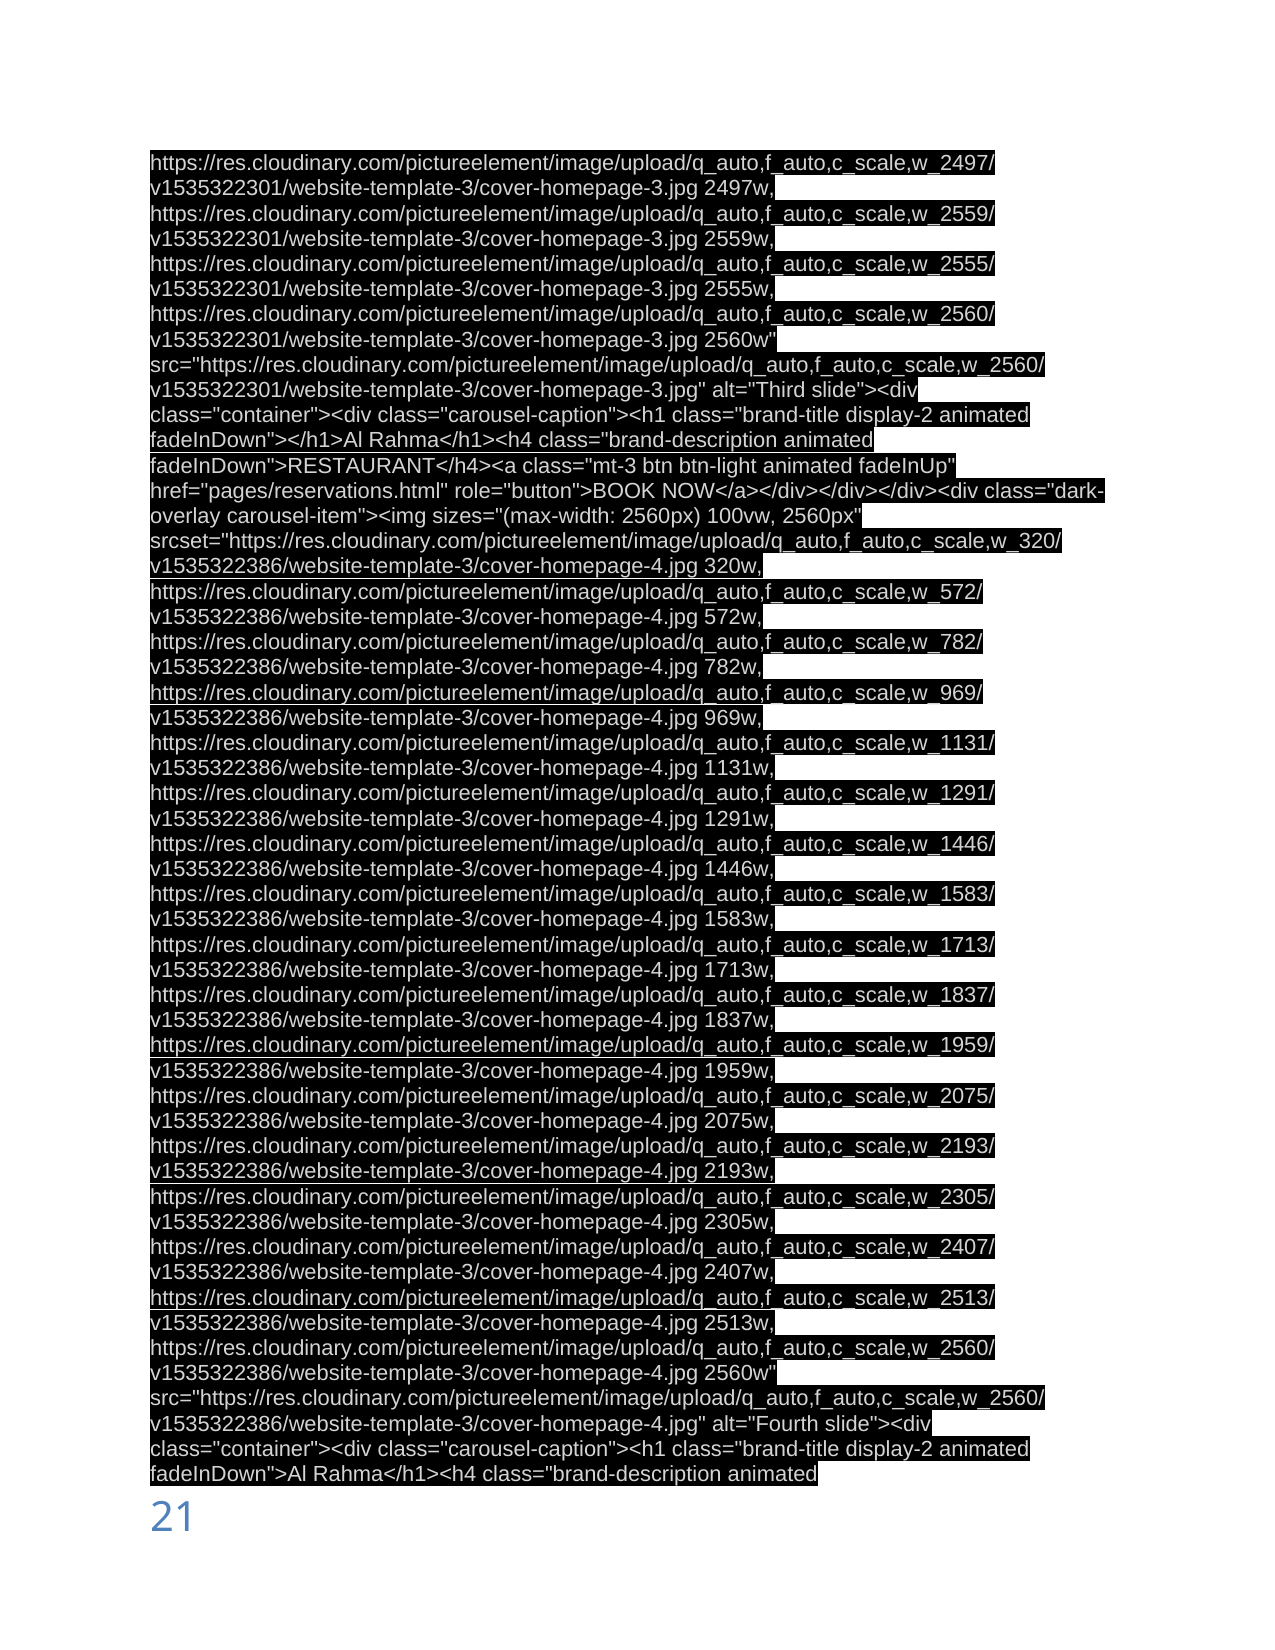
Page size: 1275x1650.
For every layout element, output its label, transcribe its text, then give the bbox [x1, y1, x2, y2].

text https://res.cloudinary.com/pictureelement/image/upload/q_auto,f_auto,c_scale,w_2497/v1535322301/website-template-3/cover-homepage-3.jpg 2497w, https://res.cloudinary.com/pictureelement/image/upload/q_auto,f_auto,c_scale,w_2559/v1535322301/website-template-3/cover-homepage-3.jpg 2559w, https://res.cloudinary.com/pictureelement/image/upload/q_auto,f_auto,c_scale,w_2555/v1535322301/website-template-3/cover-homepage-3.jpg 2555w, https://res.cloudinary.com/pictureelement/image/upload/q_auto,f_auto,c_scale,w_2560/v1535322301/website-template-3/cover-homepage-3.jpg 2560w" src="https://res.cloudinary.com/pictureelement/image/upload/q_auto,f_auto,c_scale,w_2560/v1535322301/website-template-3/cover-homepage-3.jpg" alt="Third slide"><div class="container"><div class="carousel-caption"><h1 class="brand-title display-2 animated fadeInDown"></h1>Al Rahma</h1><h4 class="brand-description animated fadeInDown">RESTAURANT</h4><a class="mt-3 btn btn-light animated fadeInUp" href="pages/reservations.html" role="button">BOOK NOW</a></div></div></div><div class="dark-overlay carousel-item"><img sizes="(max-width: 2560px) 100vw, 2560px" srcset="https://res.cloudinary.com/pictureelement/image/upload/q_auto,f_auto,c_scale,w_320/v1535322386/website-template-3/cover-homepage-4.jpg 320w, https://res.cloudinary.com/pictureelement/image/upload/q_auto,f_auto,c_scale,w_572/v1535322386/website-template-3/cover-homepage-4.jpg 572w, https://res.cloudinary.com/pictureelement/image/upload/q_auto,f_auto,c_scale,w_782/v1535322386/website-template-3/cover-homepage-4.jpg 782w, https://res.cloudinary.com/pictureelement/image/upload/q_auto,f_auto,c_scale,w_969/v1535322386/website-template-3/cover-homepage-4.jpg 969w, https://res.cloudinary.com/pictureelement/image/upload/q_auto,f_auto,c_scale,w_1131/v1535322386/website-template-3/cover-homepage-4.jpg 1131w, https://res.cloudinary.com/pictureelement/image/upload/q_auto,f_auto,c_scale,w_1291/v1535322386/website-template-3/cover-homepage-4.jpg 1291w, https://res.cloudinary.com/pictureelement/image/upload/q_auto,f_auto,c_scale,w_1446/v1535322386/website-template-3/cover-homepage-4.jpg 1446w, https://res.cloudinary.com/pictureelement/image/upload/q_auto,f_auto,c_scale,w_1583/v1535322386/website-template-3/cover-homepage-4.jpg 1583w, https://res.cloudinary.com/pictureelement/image/upload/q_auto,f_auto,c_scale,w_1713/v1535322386/website-template-3/cover-homepage-4.jpg 1713w, https://res.cloudinary.com/pictureelement/image/upload/q_auto,f_auto,c_scale,w_1837/v1535322386/website-template-3/cover-homepage-4.jpg 1837w, https://res.cloudinary.com/pictureelement/image/upload/q_auto,f_auto,c_scale,w_1959/v1535322386/website-template-3/cover-homepage-4.jpg 1959w, https://res.cloudinary.com/pictureelement/image/upload/q_auto,f_auto,c_scale,w_2075/v1535322386/website-template-3/cover-homepage-4.jpg 2075w, https://res.cloudinary.com/pictureelement/image/upload/q_auto,f_auto,c_scale,w_2193/v1535322386/website-template-3/cover-homepage-4.jpg 2193w, https://res.cloudinary.com/pictureelement/image/upload/q_auto,f_auto,c_scale,w_2305/v1535322386/website-template-3/cover-homepage-4.jpg 2305w, https://res.cloudinary.com/pictureelement/image/upload/q_auto,f_auto,c_scale,w_2407/v1535322386/website-template-3/cover-homepage-4.jpg 2407w, https://res.cloudinary.com/pictureelement/image/upload/q_auto,f_auto,c_scale,w_2513/v1535322386/website-template-3/cover-homepage-4.jpg 2513w, https://res.cloudinary.com/pictureelement/image/upload/q_auto,f_auto,c_scale,w_2560/v1535322386/website-template-3/cover-homepage-4.jpg 2560w" src="https://res.cloudinary.com/pictureelement/image/upload/q_auto,f_auto,c_scale,w_2560/v1535322386/website-template-3/cover-homepage-4.jpg" alt="Fourth slide"><div class="container"><div class="carousel-caption"><h1 class="brand-title display-2 animated fadeInDown">Al Rahma</h1><h4 class="brand-description animated [150, 150, 1109, 1486]
